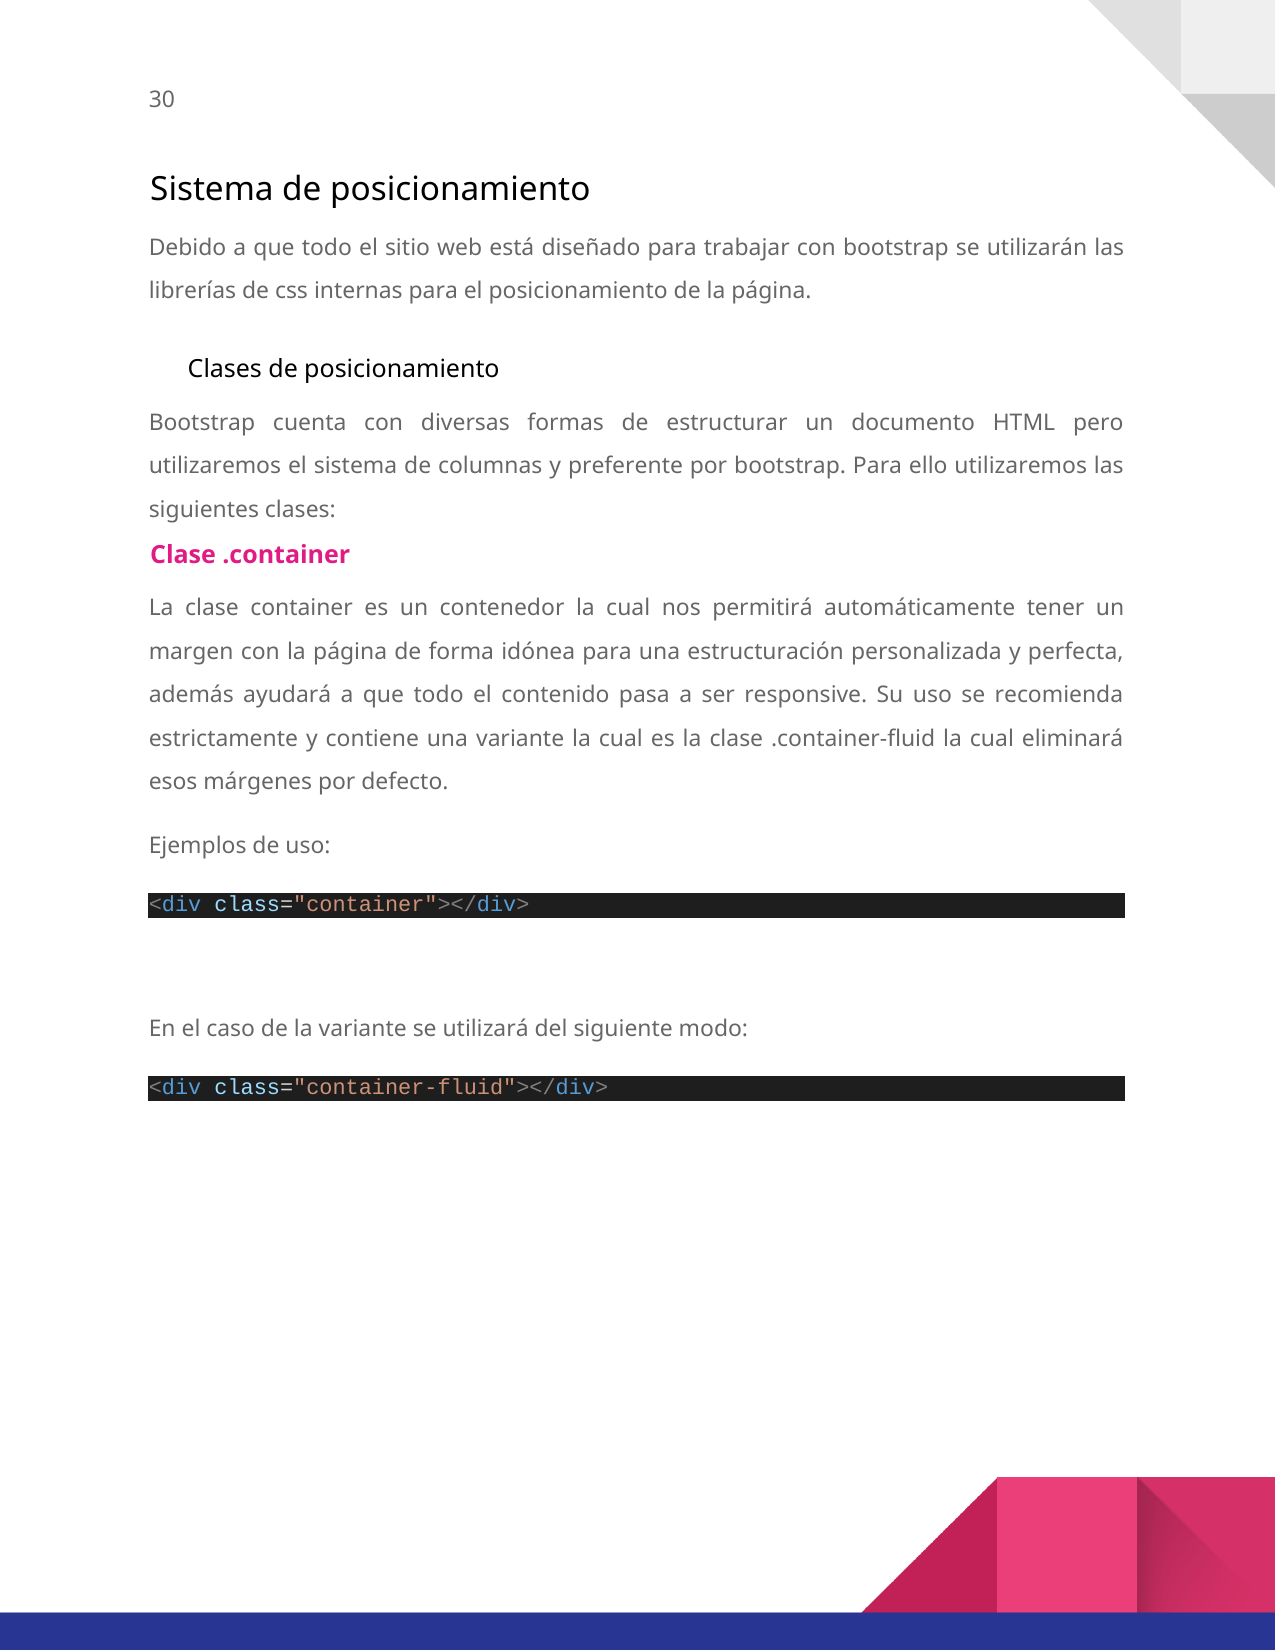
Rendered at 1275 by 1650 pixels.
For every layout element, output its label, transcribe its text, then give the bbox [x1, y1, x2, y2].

text <div class="container-fluid"></div> [148, 1076, 1125, 1101]
text Ejemplos de uso: [148, 829, 1125, 860]
text Bootstrap cuenta con diversas formas de estructurar un documento HTML pero utilizaremos el sistema de columnas y preferente por bootstrap. Para ello utilizaremos las siguientes clases: [148, 406, 1125, 524]
subtitle Clases de posicionamiento [187, 351, 1125, 385]
text La clase container es un contenedor la cual nos permitirá automáticamente tener un margen con la página de forma idónea para una estructuración personalizada y perfecta, además ayudará a que todo el contenido pasa a ser responsive. Su uso se recomienda estrictamente y contiene una variante la cual es la clase .container-fluid la cual eliminará esos márgenes por defecto. [148, 591, 1125, 796]
picture [0, 1475, 1275, 1650]
text Debido a que todo el sitio web está diseñado para trabajar con bootstrap se utilizarán las librerías de css internas para el posicionamiento de la página. [148, 231, 1125, 306]
subtitle Sistema de posicionamiento [150, 164, 1125, 210]
text <div class="container"></div> [148, 893, 1125, 918]
subtitle Clase .container [150, 536, 1125, 570]
text En el caso de la variante se utilizará del siguiente modo: [148, 1012, 1125, 1043]
picture [1087, 0, 1275, 188]
